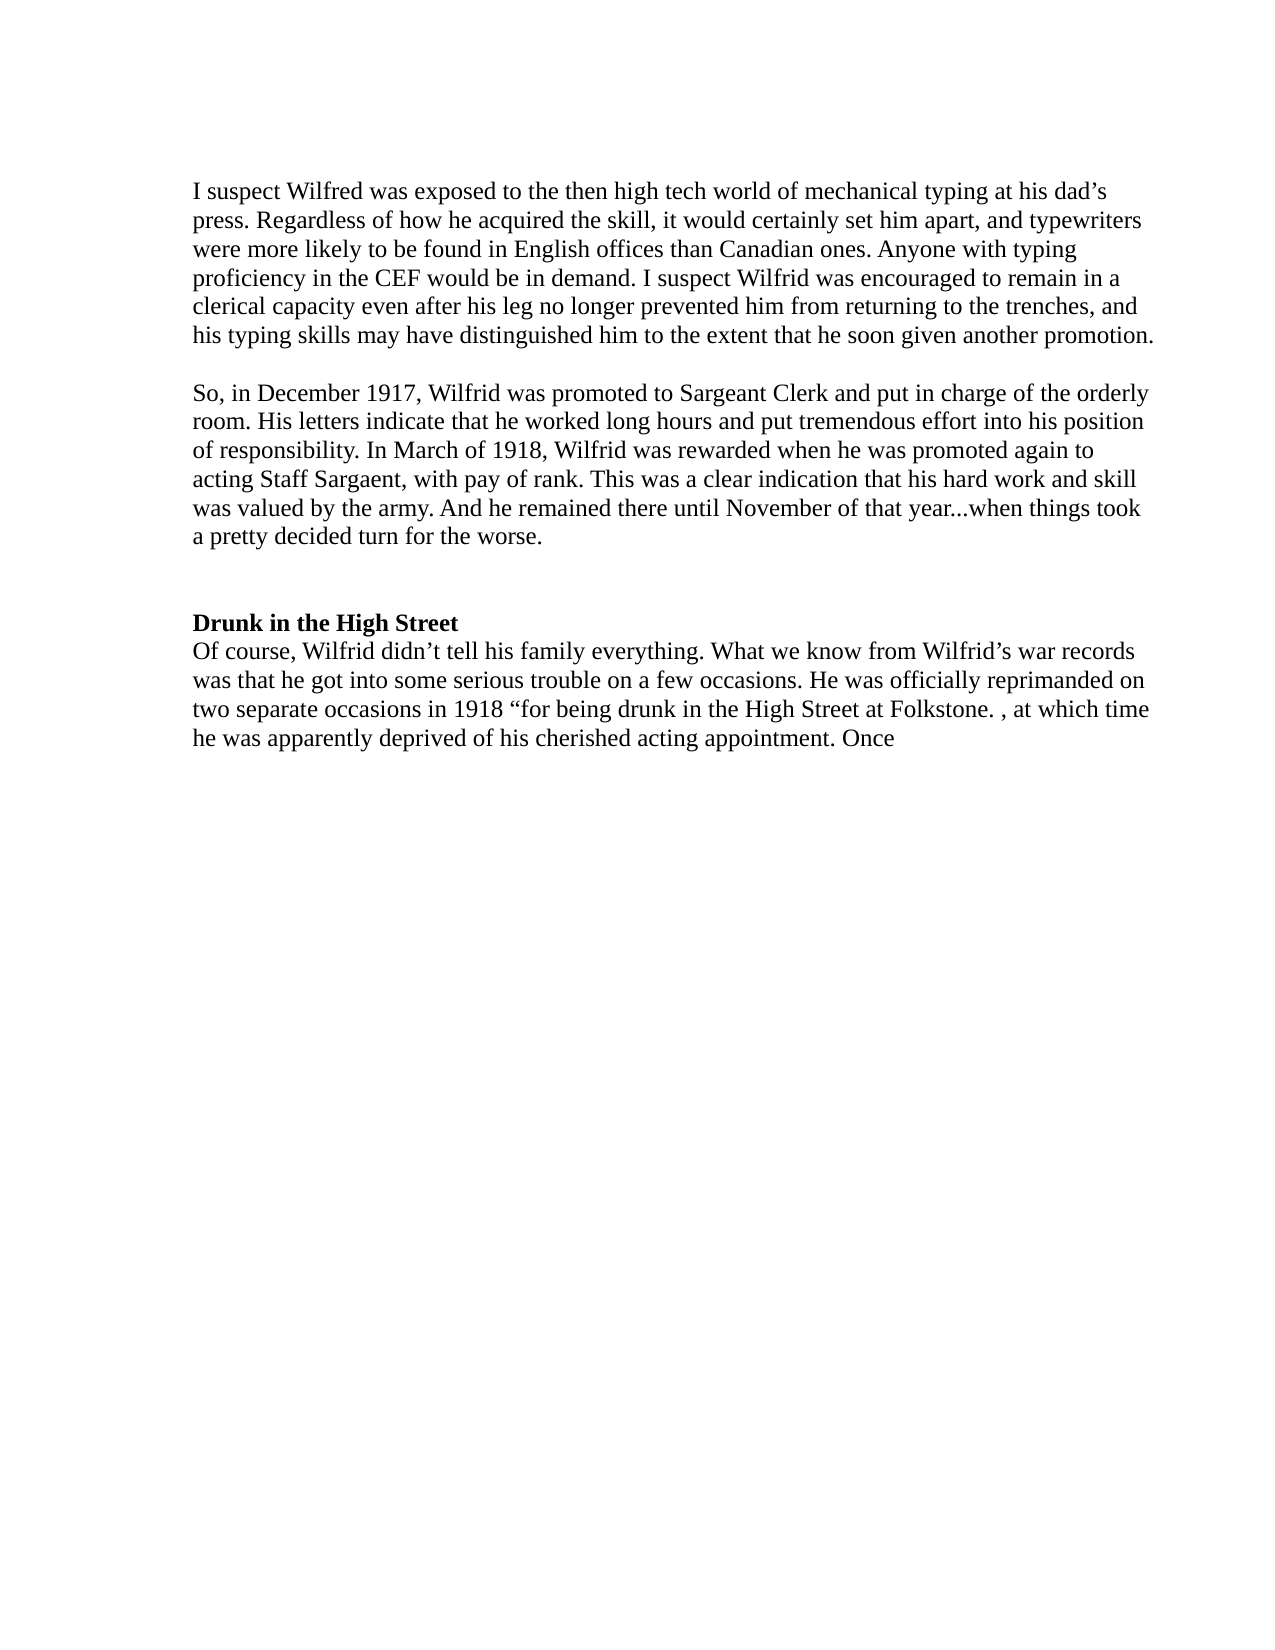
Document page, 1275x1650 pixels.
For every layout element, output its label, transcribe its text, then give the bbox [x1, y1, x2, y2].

text So, in December 1917, Wilfrid was promoted to Sargeant Clerk and put in charge of the orderly room. His letters indicate that he worked long hours and put tremendous effort into his position of responsibility. In March of 1918, Wilfrid was rewarded when he was promoted again to acting Staff Sargaent, with pay of rank. This was a clear indication that his hard work and skill was valued by the army. And he remained there until November of that year...when things took a pretty decided turn for the worse. [192, 378, 1158, 550]
text I suspect Wilfred was exposed to the then high tech world of mechanical typing at his dad’s press. Regardless of how he acquired the skill, it would certainly set him apart, and typewriters were more likely to be found in English offices than Canadian ones. Anyone with typing proficiency in the CEF would be in demand. I suspect Wilfrid was encouraged to remain in a clerical capacity even after his leg no longer prevented him from returning to the trenches, and his typing skills may have distinguished him to the extent that he soon given another promotion. [192, 176, 1158, 349]
text Drunk in the High Street [192, 608, 1158, 636]
text Of course, Wilfrid didn’t tell his family everything. What we know from Wilfrid’s war records was that he got into some serious trouble on a few occasions. He was officially reprimanded on two separate occasions in 1918 “for being drunk in the High Street at Folkstone. , at which time he was apparently deprived of his cherished acting appointment. Once [192, 636, 1158, 751]
